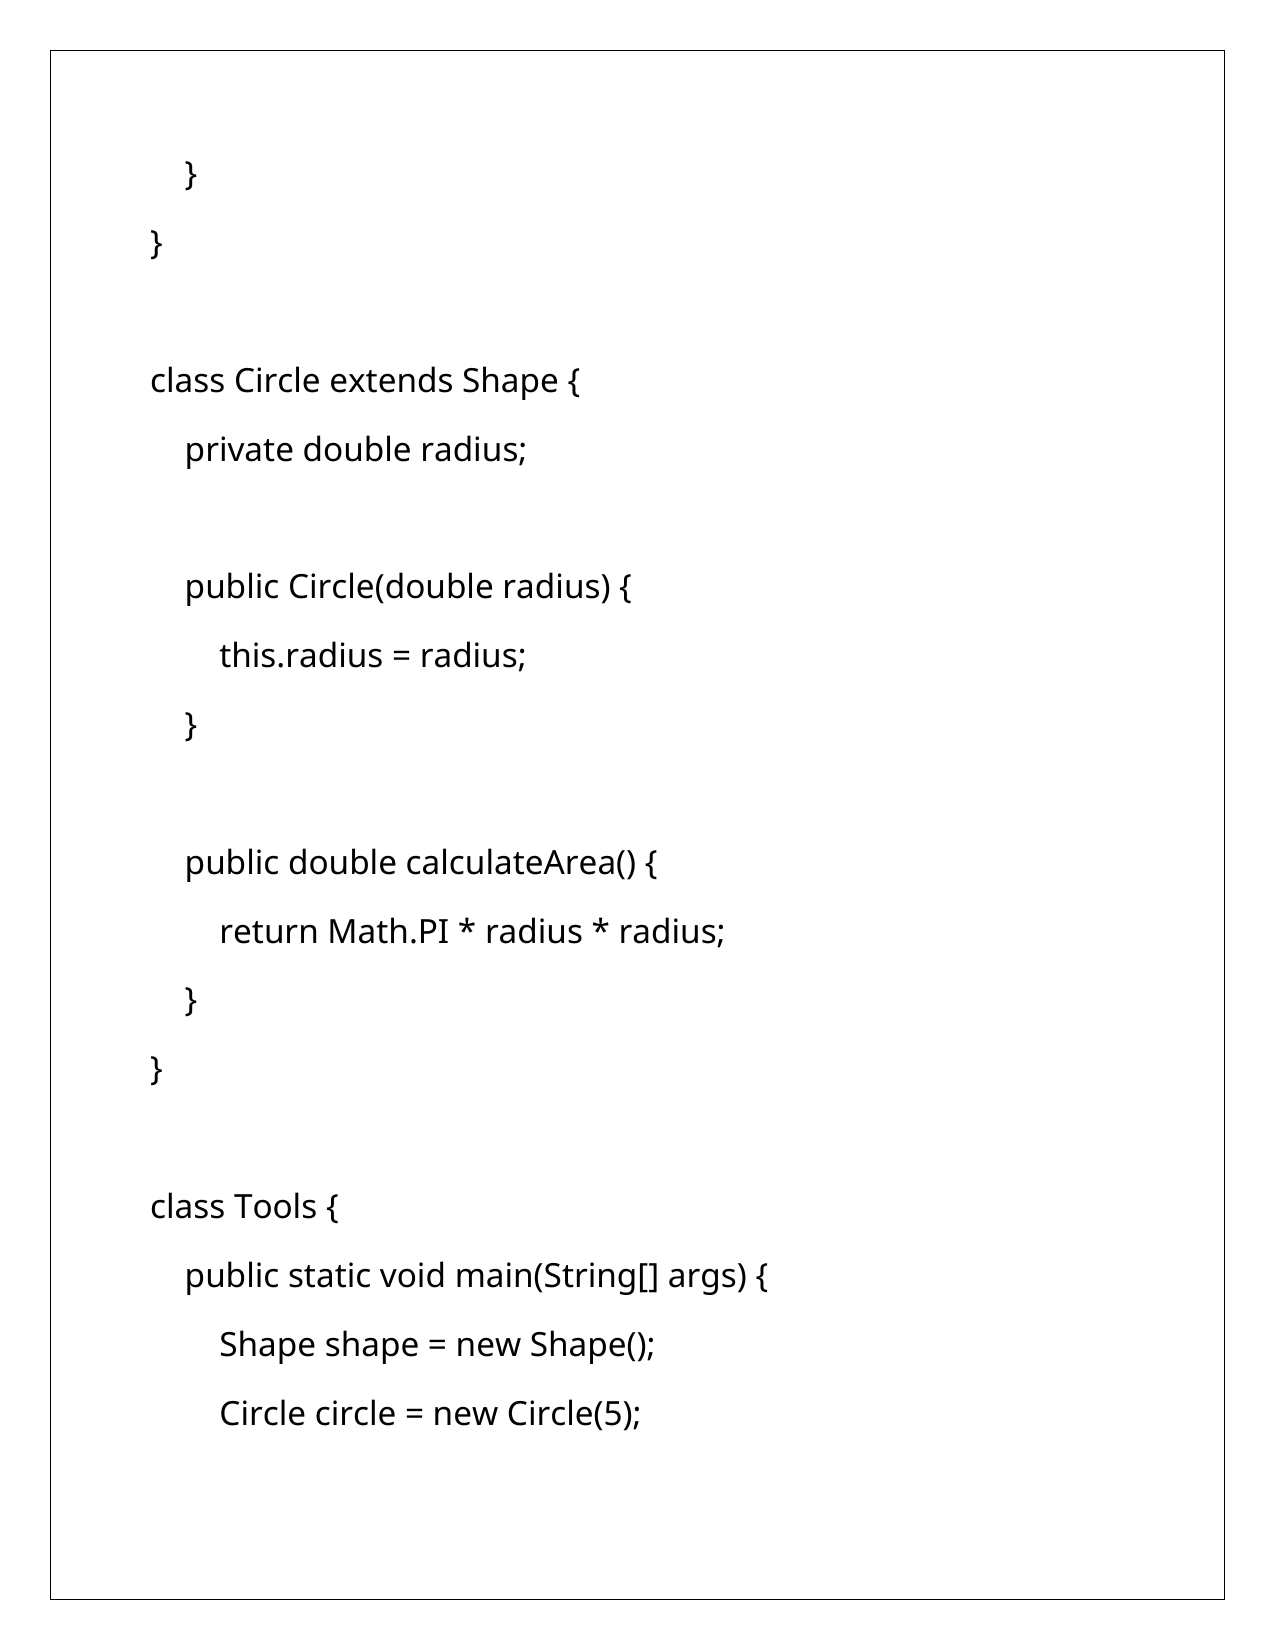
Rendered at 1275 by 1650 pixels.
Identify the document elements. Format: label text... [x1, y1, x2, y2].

text class Tools { [150, 1183, 1125, 1228]
text } [150, 150, 1125, 195]
text private double radius; [150, 425, 1125, 471]
text } [150, 1045, 1125, 1091]
text Circle circle = new Circle(5); [150, 1389, 1125, 1435]
text } [150, 976, 1125, 1022]
text public double calculateArea() { [150, 838, 1125, 884]
text return Math.PI * radius * radius; [150, 907, 1125, 953]
text public static void main(String[] args) { [150, 1252, 1125, 1297]
text } [150, 701, 1125, 746]
text class Circle extends Shape { [150, 357, 1125, 402]
text Shape shape = new Shape(); [150, 1321, 1125, 1366]
text } [150, 219, 1125, 264]
text this.radius = radius; [150, 632, 1125, 677]
text public Circle(double radius) { [150, 563, 1125, 608]
